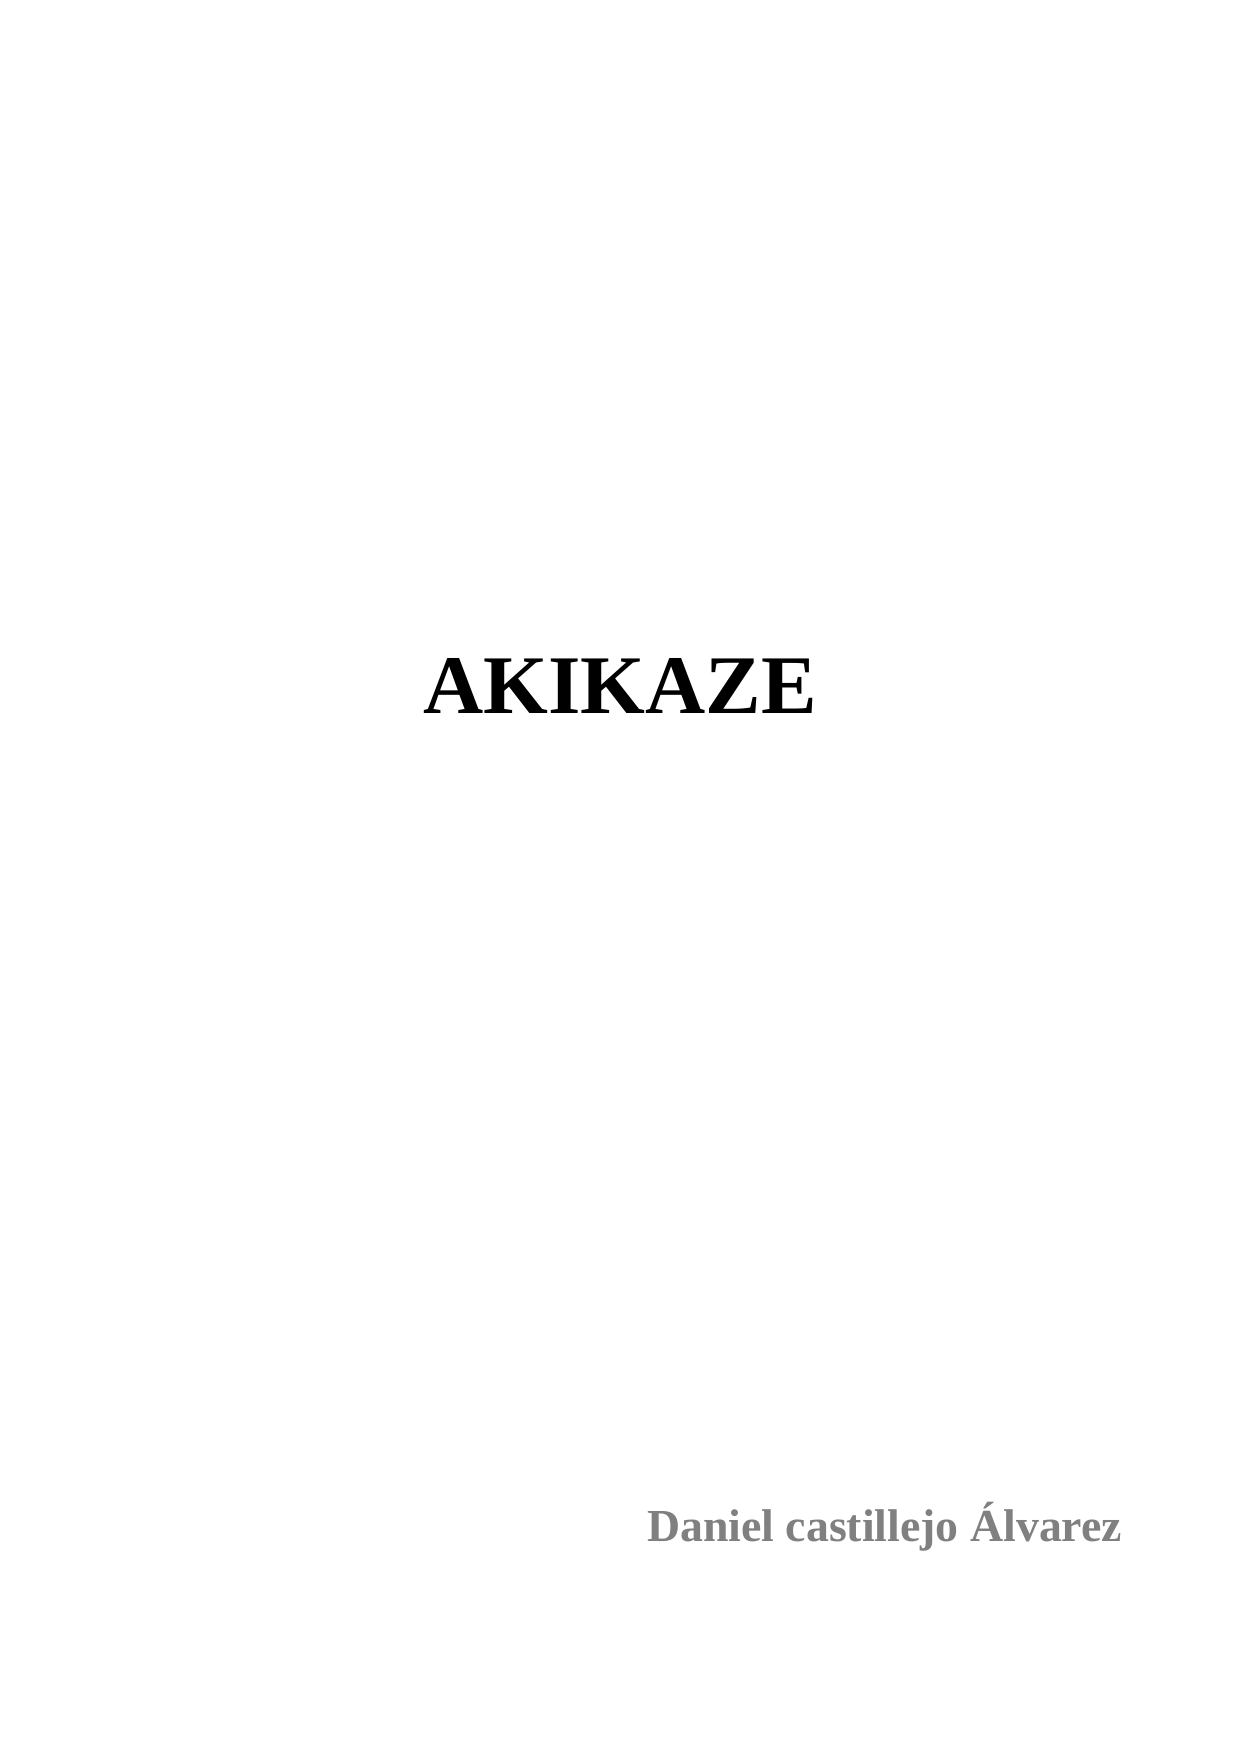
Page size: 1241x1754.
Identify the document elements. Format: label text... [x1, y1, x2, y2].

text AKIKAZE [118, 636, 1122, 731]
text Daniel castillejo Álvarez [118, 1498, 1122, 1551]
